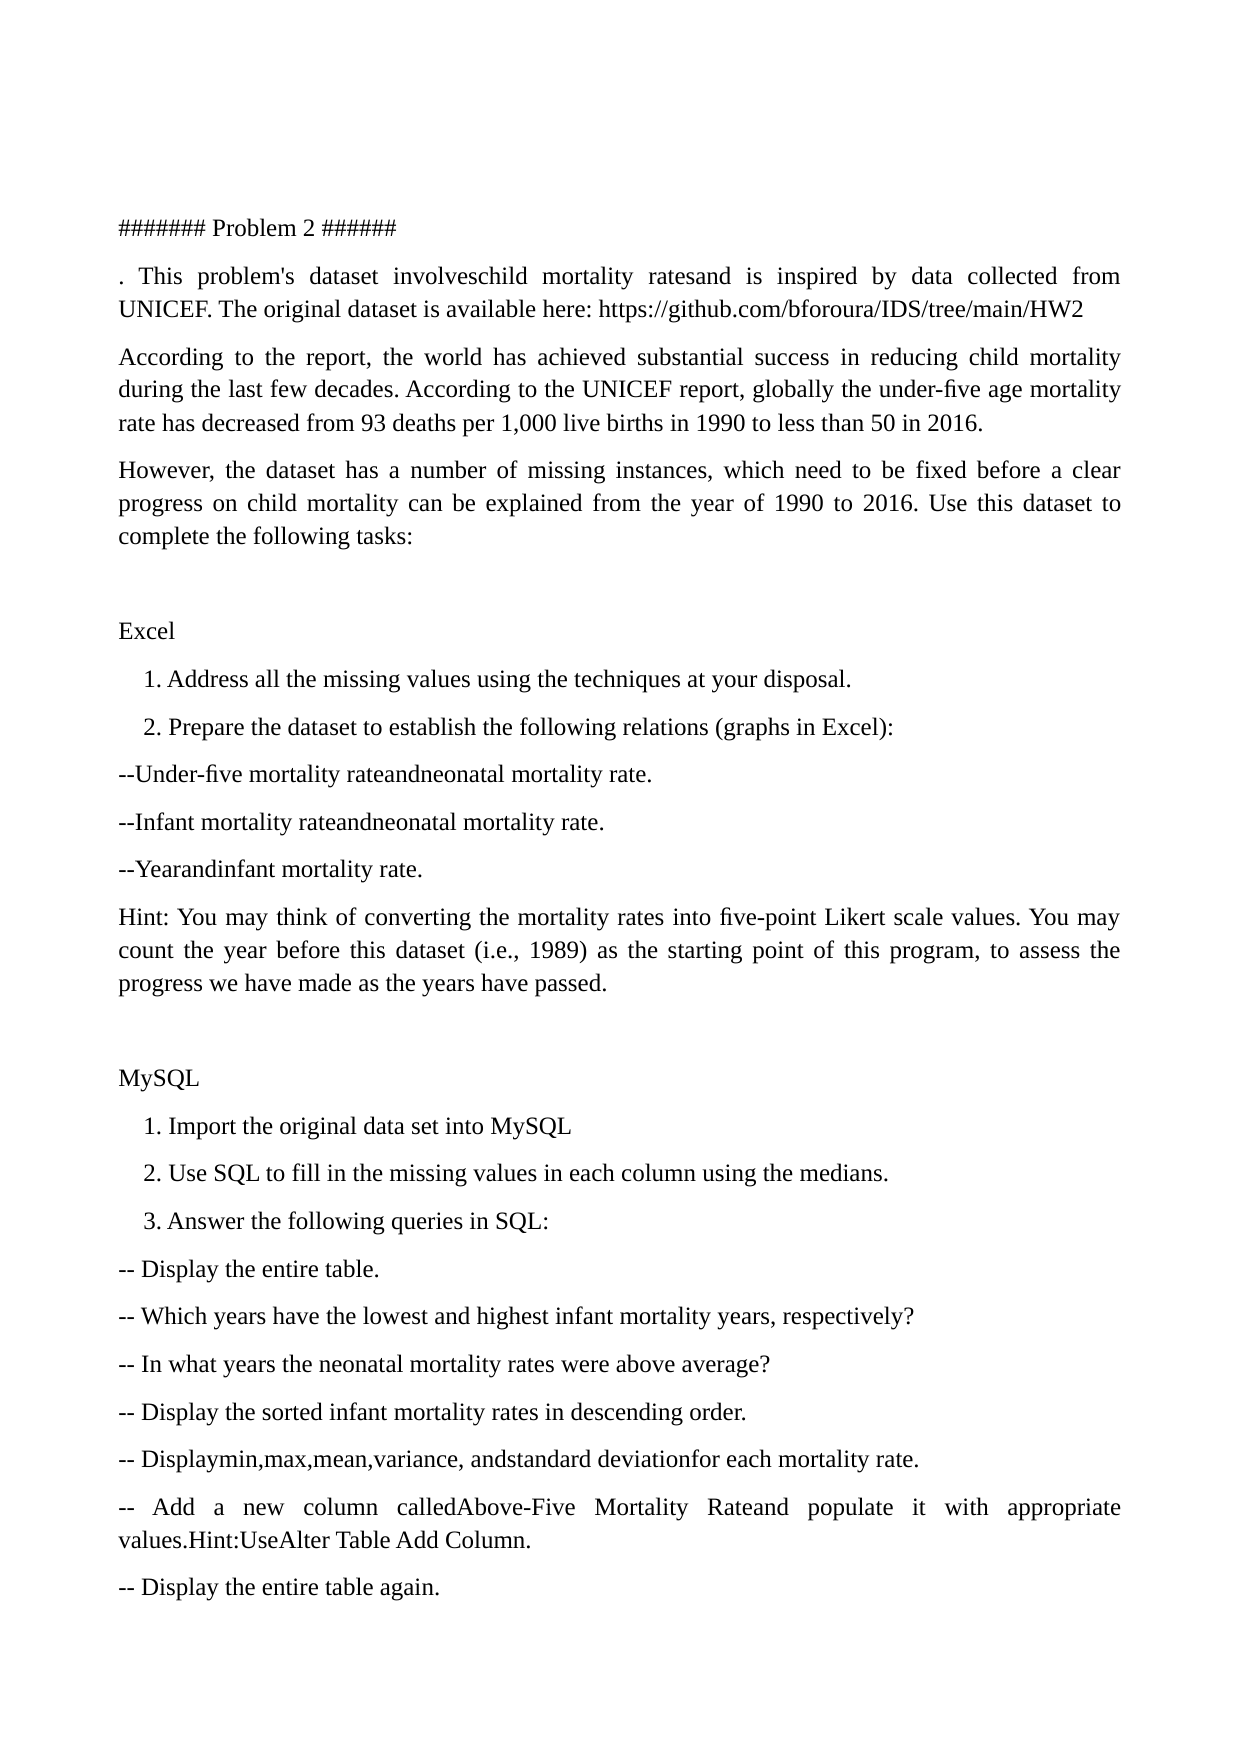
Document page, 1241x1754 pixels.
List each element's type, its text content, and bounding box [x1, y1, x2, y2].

text -- In what years the neonatal mortality rates were above average? [118, 1349, 1122, 1378]
text -- Display the entire table. [118, 1254, 1122, 1282]
text --Yearandinfant mortality rate. [118, 854, 1122, 883]
text 2. Prepare the dataset to establish the following relations (graphs in Excel): [118, 712, 1122, 740]
text 2. Use SQL to fill in the missing values in each column using the medians. [118, 1158, 1122, 1187]
text -- Add a new column calledAbove-Five Mortality Rateand populate it with appropriate values.Hint:UseAlter Table Add Column. [118, 1492, 1122, 1553]
text Excel [118, 616, 1122, 645]
text MySQL [118, 1063, 1122, 1092]
text -- Which years have the lowest and highest infant mortality years, respectively? [118, 1301, 1122, 1330]
text However, the dataset has a number of missing instances, which need to be fixed before a clear progress on child mortality can be explained from the year of 1990 to 2016. Use this dataset to complete the following tasks: [118, 455, 1122, 550]
text 3. Answer the following queries in SQL: [118, 1206, 1122, 1235]
text -- Display the sorted infant mortality rates in descending order. [118, 1397, 1122, 1425]
text ####### Problem 2 ###### [118, 213, 1122, 242]
text 1. Import the original data set into MySQL [118, 1111, 1122, 1140]
text -- Display the entire table again. [118, 1572, 1122, 1601]
text --Infant mortality rateandneonatal mortality rate. [118, 807, 1122, 836]
text According to the report, the world has achieved substantial success in reducing child mortality during the last few decades. According to the UNICEF report, globally the under-ﬁve age mortality rate has decreased from 93 deaths per 1,000 live births in 1990 to less than 50 in 2016. [118, 342, 1122, 436]
text --Under-ﬁve mortality rateandneonatal mortality rate. [118, 759, 1122, 788]
text Hint: You may think of converting the mortality rates into ﬁve-point Likert scale values. You may count the year before this dataset (i.e., 1989) as the starting point of this program, to assess the progress we have made as the years have passed. [118, 902, 1122, 997]
text -- Displaymin,max,mean,variance, andstandard deviationfor each mortality rate. [118, 1444, 1122, 1473]
text . This problem's dataset involveschild mortality ratesand is inspired by data collected from UNICEF. The original dataset is available here: https://github.com/bforoura/IDS/tree/main/HW2 [118, 261, 1122, 323]
text 1. Address all the missing values using the techniques at your disposal. [118, 664, 1122, 693]
